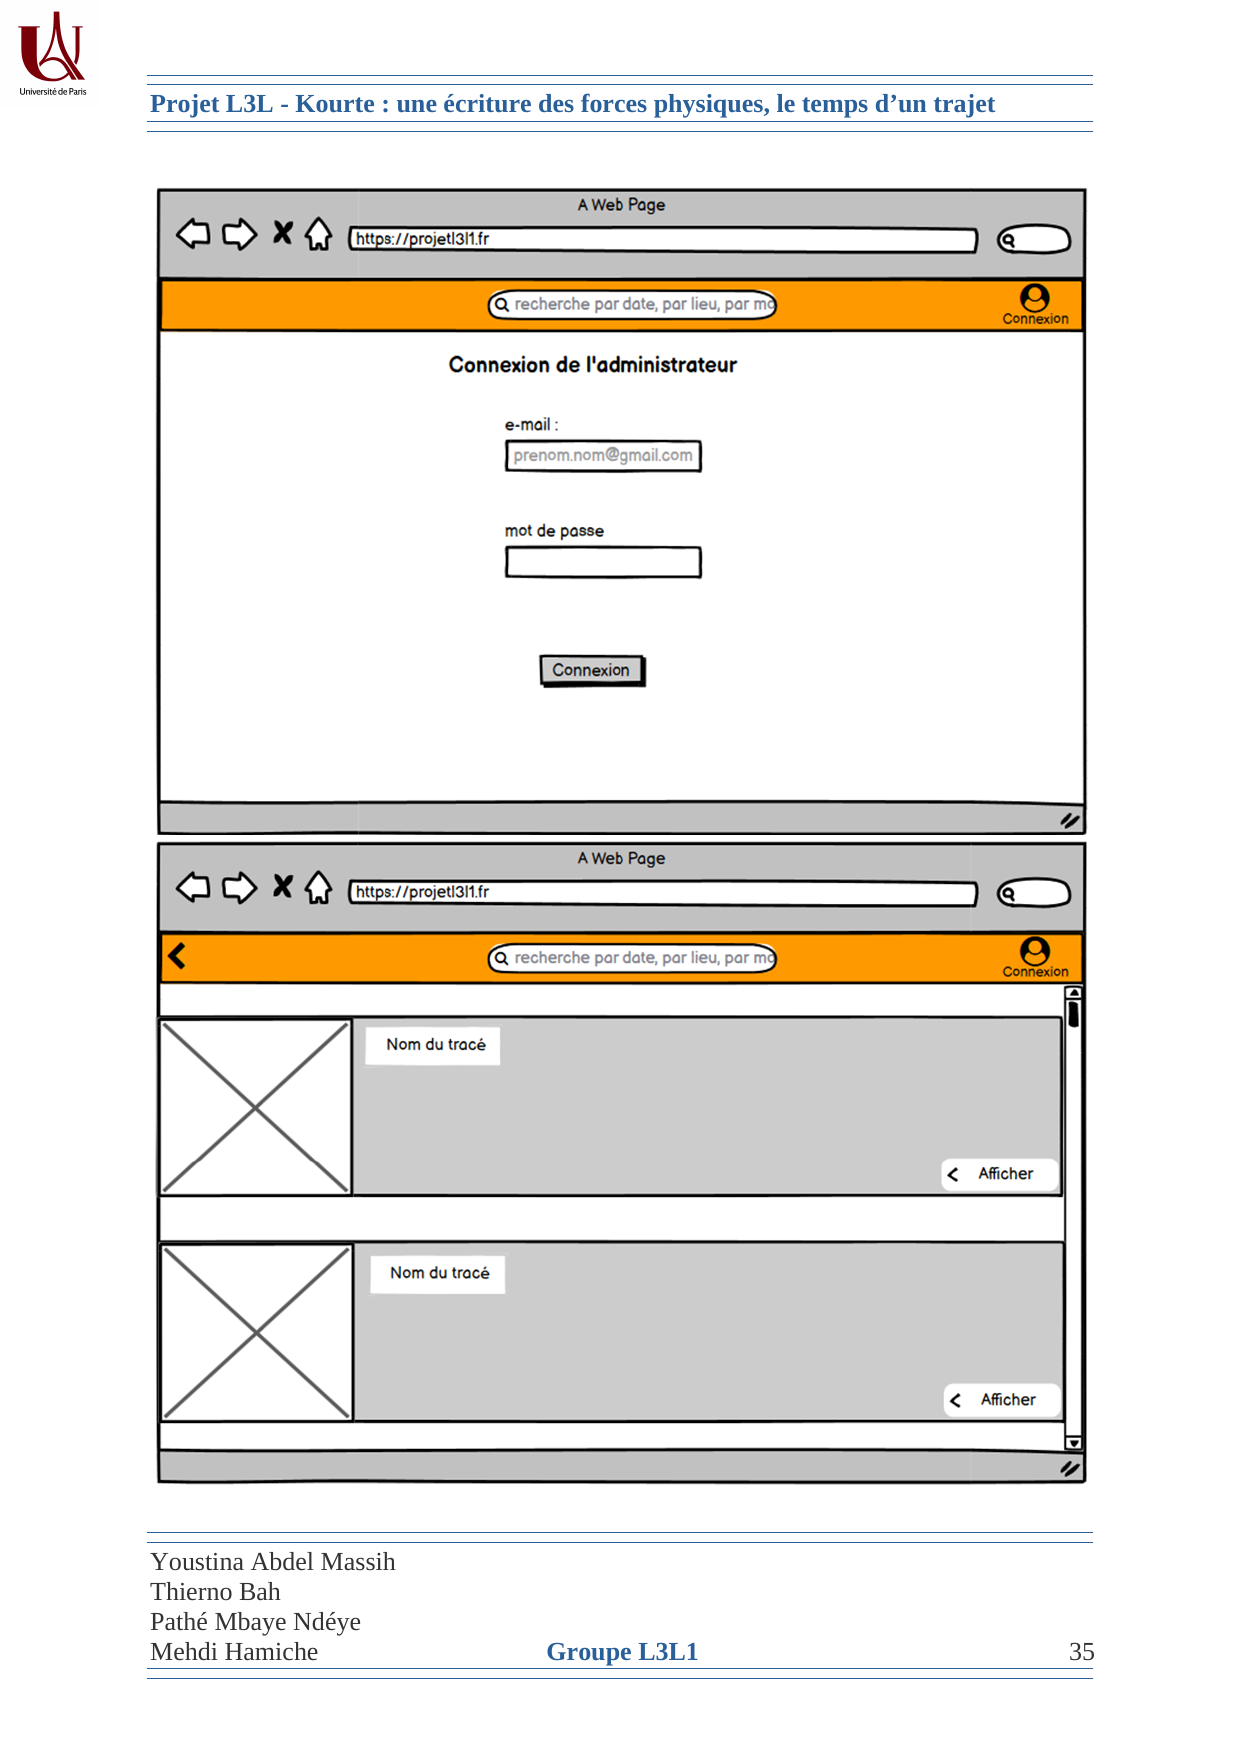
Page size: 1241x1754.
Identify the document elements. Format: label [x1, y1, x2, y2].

picture [150, 181, 1091, 1489]
picture [0, 0, 101, 107]
